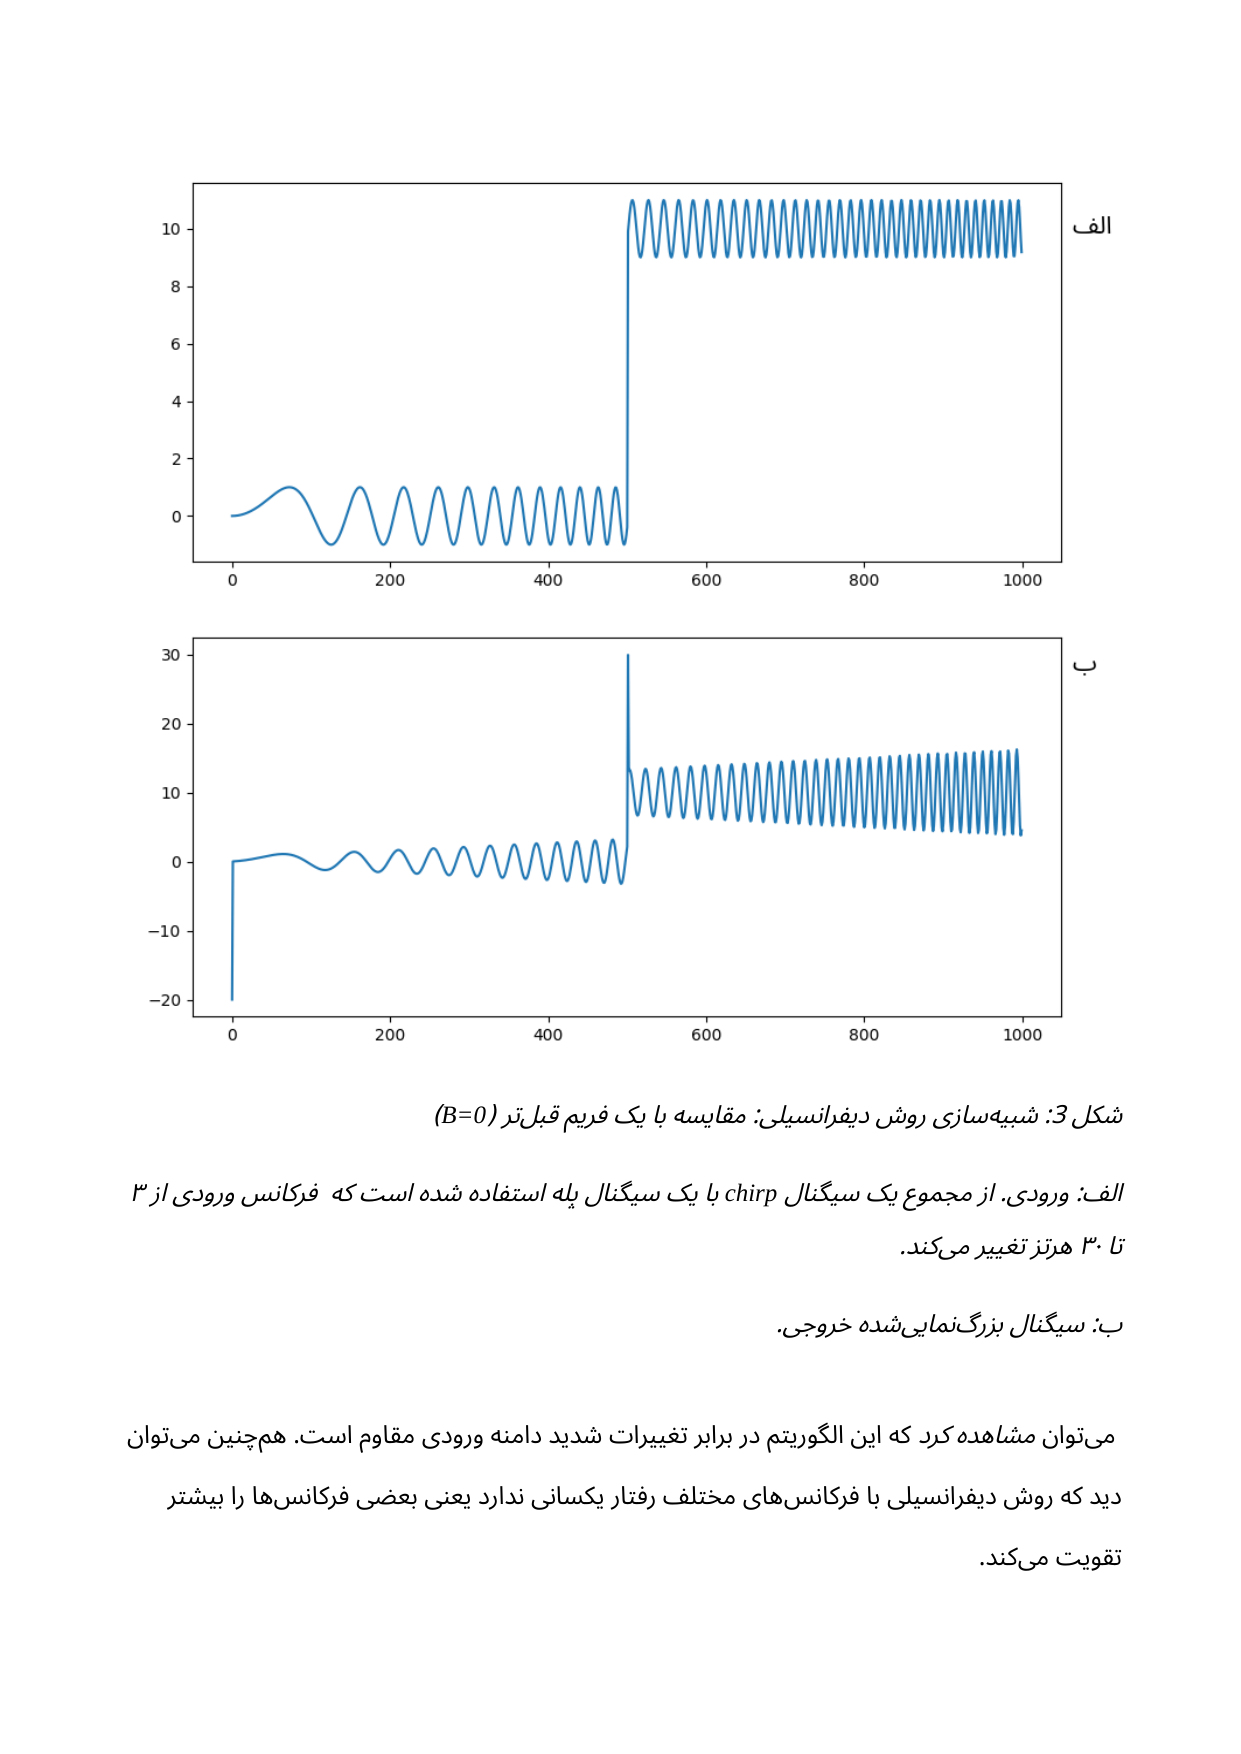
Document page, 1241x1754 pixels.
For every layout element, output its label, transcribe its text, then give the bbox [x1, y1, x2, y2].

text الف: ورودی. از مجموع یک سیگنال chirp با یک سیگنال پله استفاده شده است که فرکانس ورودی از ۳ تا ۳۰ هرتز تغییر می‌کند. [118, 1167, 1122, 1273]
text می‌توان مشاهده کرد که این الگوریتم در برابر تغییرات شدید دامنه ورودی مقاوم است. هم‌چنین می‌توان دید که روش دیفرانسیلی با فرکانس‌های مختلف رفتار یکسانی ندارد یعنی بعضی فرکانس‌ها را بیشتر تقویت می‌کند. [118, 1409, 1122, 1584]
picture [118, 130, 1123, 1090]
text شکل 3: شبیه‌سازی روش دیفرانسیلی: مقایسه با یک فریم قبل‌تر (B=0) [118, 1090, 1122, 1142]
text ب: سیگنال بزرگ‌نمایی‌شده خروجی. [118, 1298, 1122, 1351]
